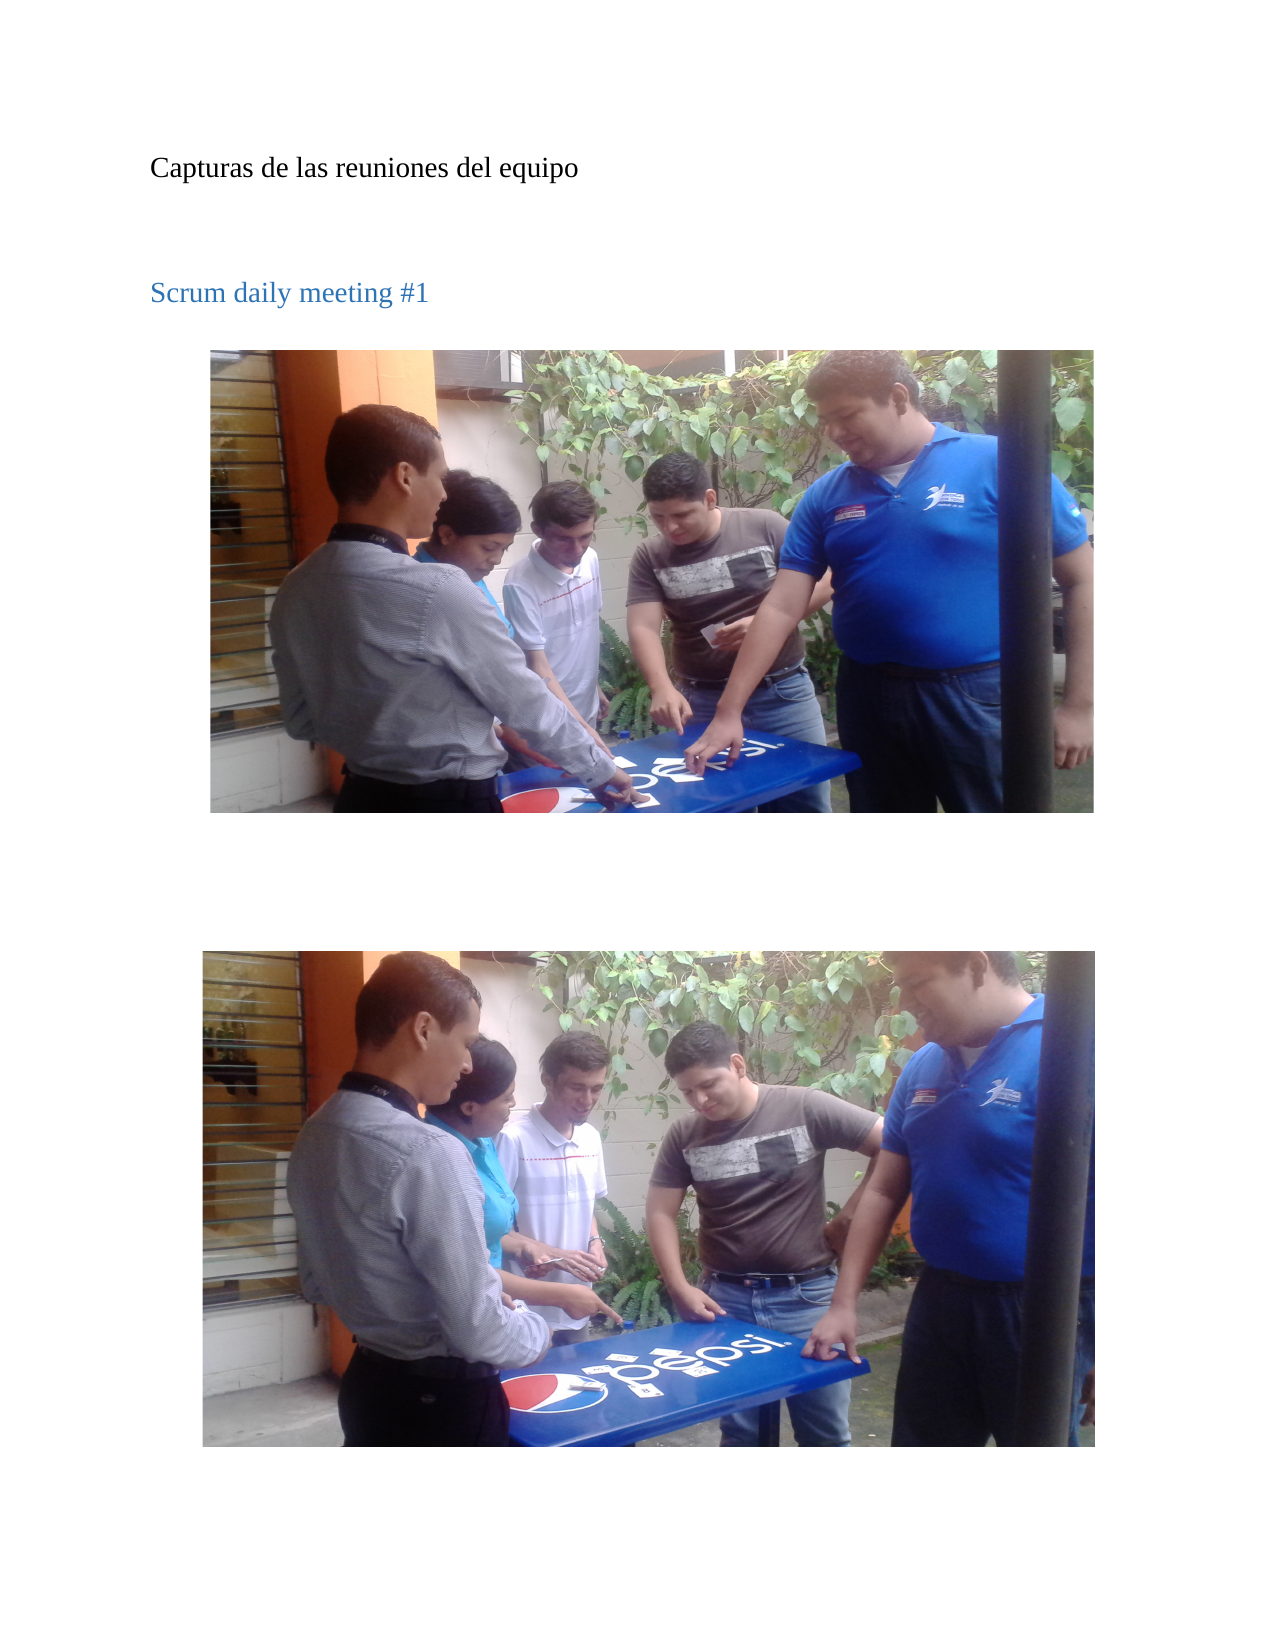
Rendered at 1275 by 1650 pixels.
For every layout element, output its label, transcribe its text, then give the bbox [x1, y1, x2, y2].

picture [202, 951, 1095, 1447]
text Capturas de las reuniones del equipo [150, 150, 1125, 183]
subtitle Scrum daily meeting #1 [150, 276, 1125, 309]
picture [210, 350, 1094, 813]
